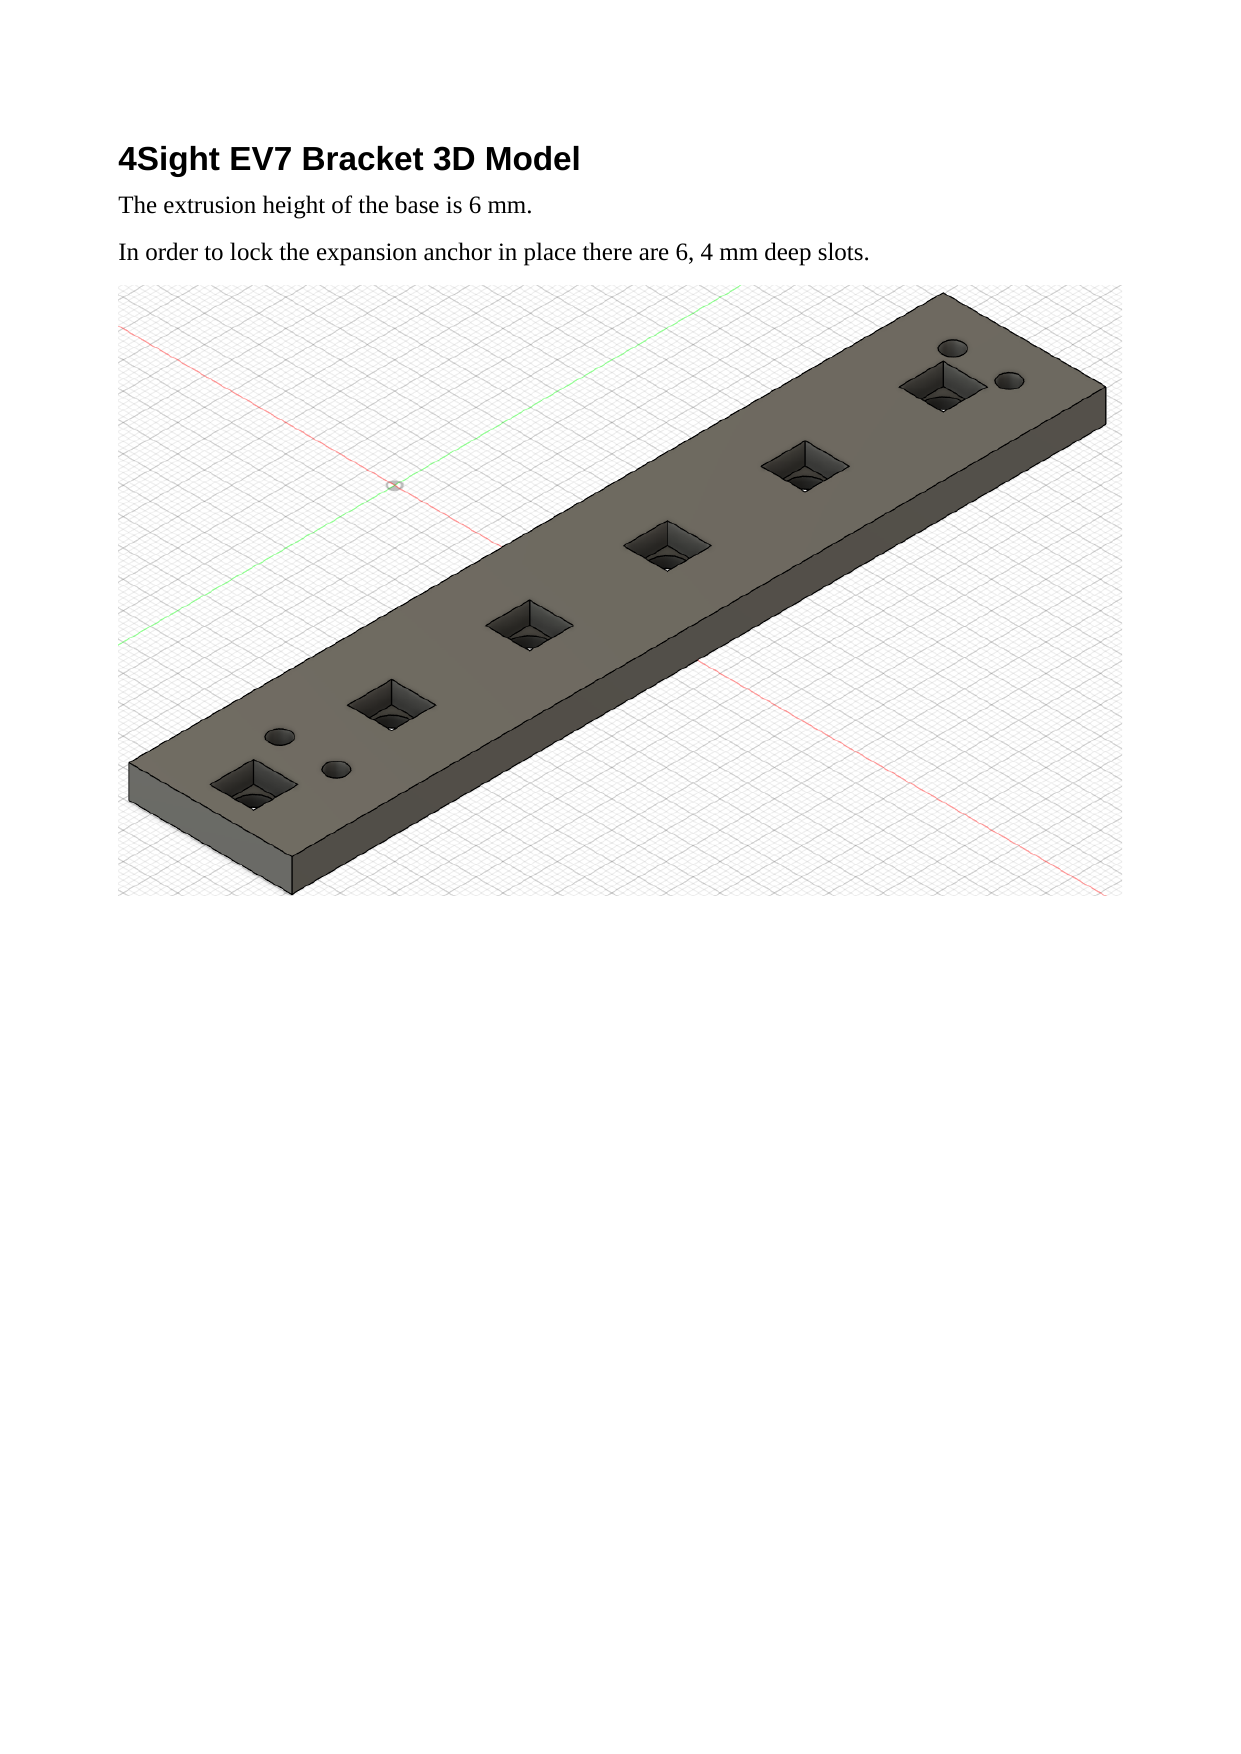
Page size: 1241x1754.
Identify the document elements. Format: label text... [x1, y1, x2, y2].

picture [118, 285, 1123, 896]
text The extrusion height of the base is 6 mm. [118, 190, 1122, 219]
text In order to lock the expansion anchor in place there are 6, 4 mm deep slots. [118, 237, 1122, 266]
subtitle 4Sight EV7 Bracket 3D Model [118, 139, 1122, 177]
